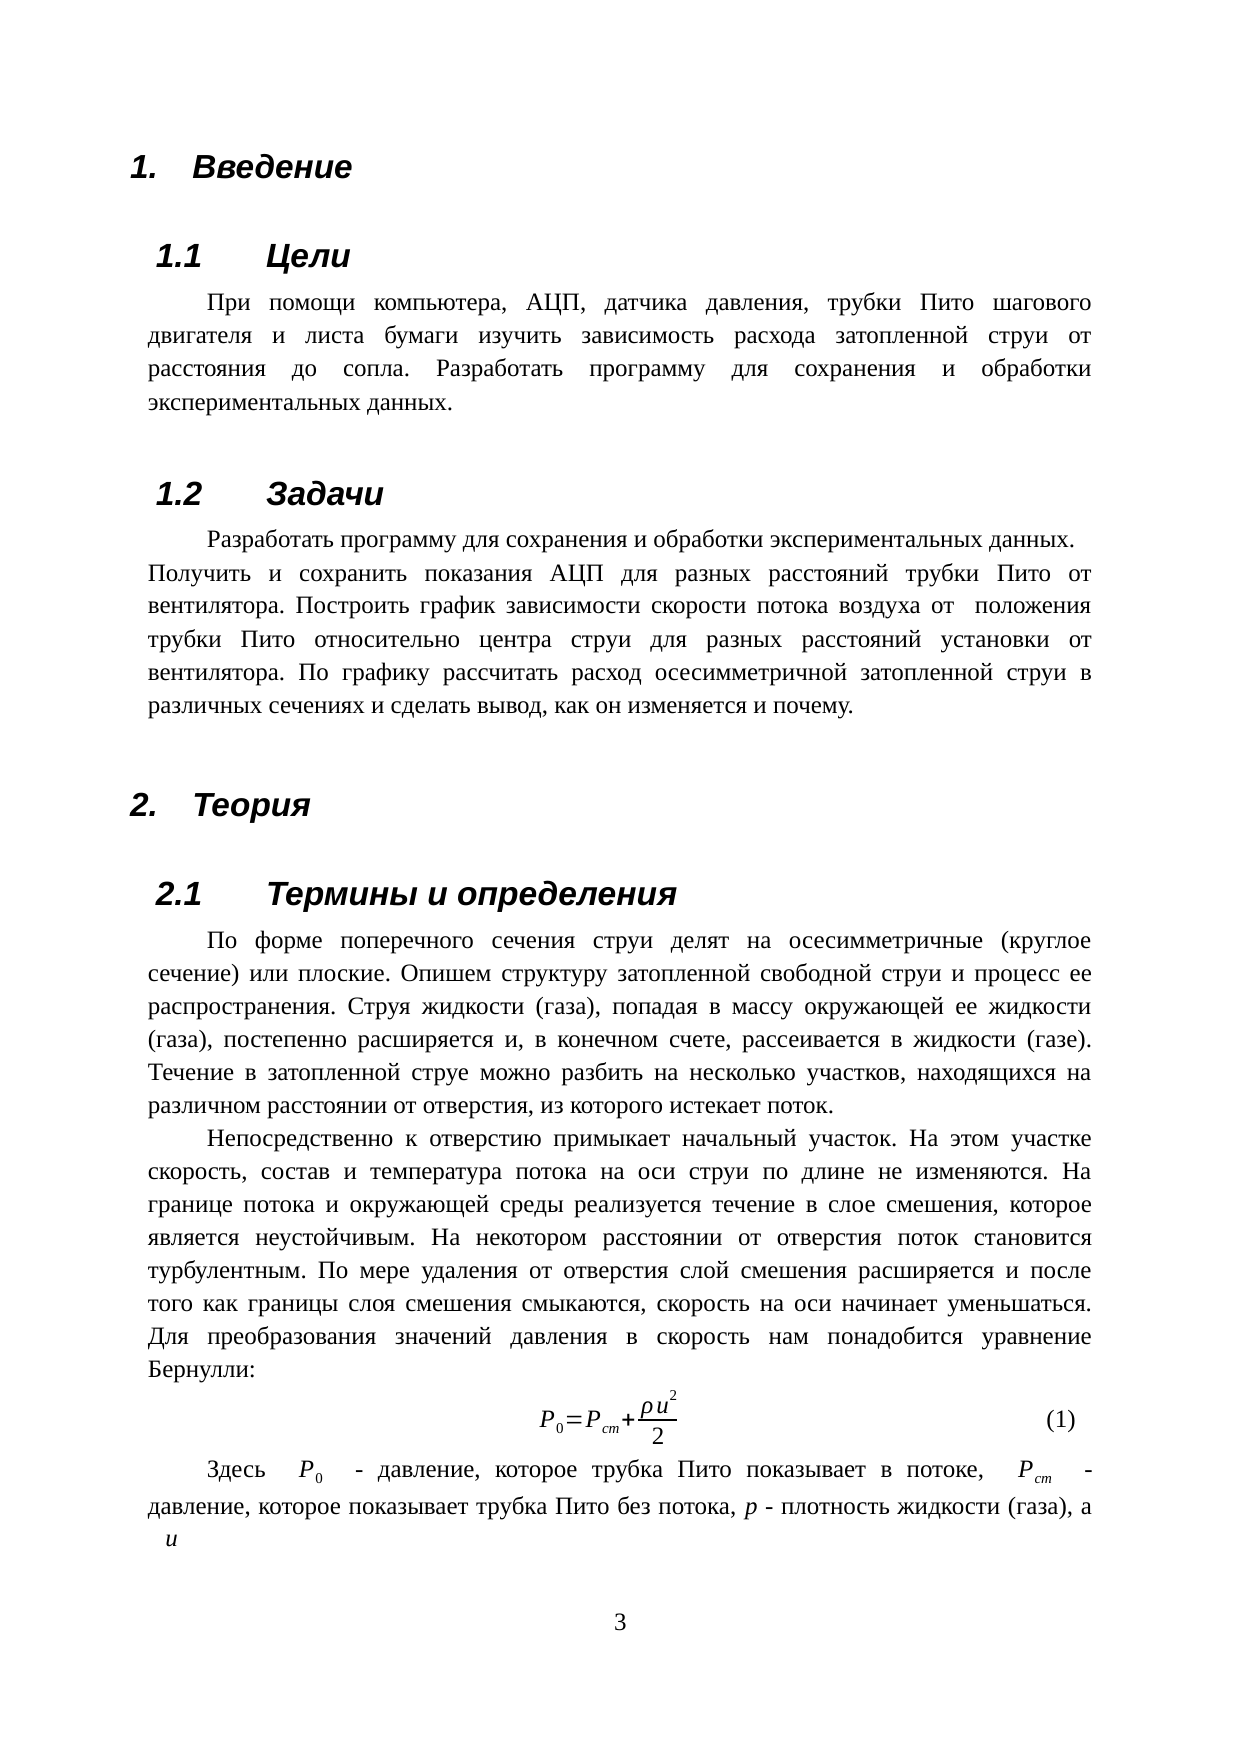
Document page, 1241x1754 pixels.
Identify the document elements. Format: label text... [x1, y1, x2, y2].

text Получить и сохранить показания АЦП для разных расстояний трубки Пито от вентилятора. Построить график зависимости скорости потока воздуха от положения трубки Пито относительно центра струи для разных расстояний установки от вентилятора. По графику рассчитать расход осесимметричной затопленной струи в различных сечениях и сделать вывод, как он изменяется и почему. [148, 558, 1093, 718]
subtitle Цели [156, 236, 1122, 275]
subtitle Теория [130, 785, 1122, 824]
subtitle Термины и определения [156, 874, 1122, 913]
text При помощи компьютера, АЦП, датчика давления, трубки Пито шагового двигателя и листа бумаги изучить зависимость расхода затопленной струи от расстояния до сопла. Разработать программу для сохранения и обработки экспериментальных данных. [148, 287, 1093, 415]
subtitle Введение [130, 148, 1122, 186]
text Непосредственно к отверстию примыкает начальный участок. На этом участке скорость, состав и температура потока на оси струи по длине не изменяются. На границе потока и окружающей среды реализуется течение в слое смешения, которое является неустойчивым. На некотором расстоянии от отверстия поток становится турбулентным. По мере удаления от отверстия слой смешения расширяется и после того как границы слоя смешения смыкаются, скорость на оси начинает уменьшаться. Для преобразования значений давления в скорость нам понадобится уравнение Бернулли: [148, 1123, 1093, 1383]
text Здесь - давление, которое трубка Пито показывает в потоке, - давление, которое показывает трубка Пито без потока, р - плотность жидкости (газа), а [148, 1454, 1093, 1551]
subtitle Задачи [156, 473, 1122, 512]
text (1) [130, 1387, 1093, 1450]
text По форме поперечного сечения струи делят на осесимметричные (круглое сечение) или плоские. Опишем структуру затопленной свободной струи и процесс ее распространения. Струя жидкости (газа), попадая в массу окружающей ее жидкости (газа), постепенно расширяется и, в конечном счете, рассеивается в жидкости (газе). Течение в затопленной струе можно разбить на несколько участков, находящихся на различном расстоянии от отверстия, из которого истекает поток. [148, 925, 1093, 1119]
text Разработать программу для сохранения и обработки экспериментальных данных. [148, 524, 1093, 553]
